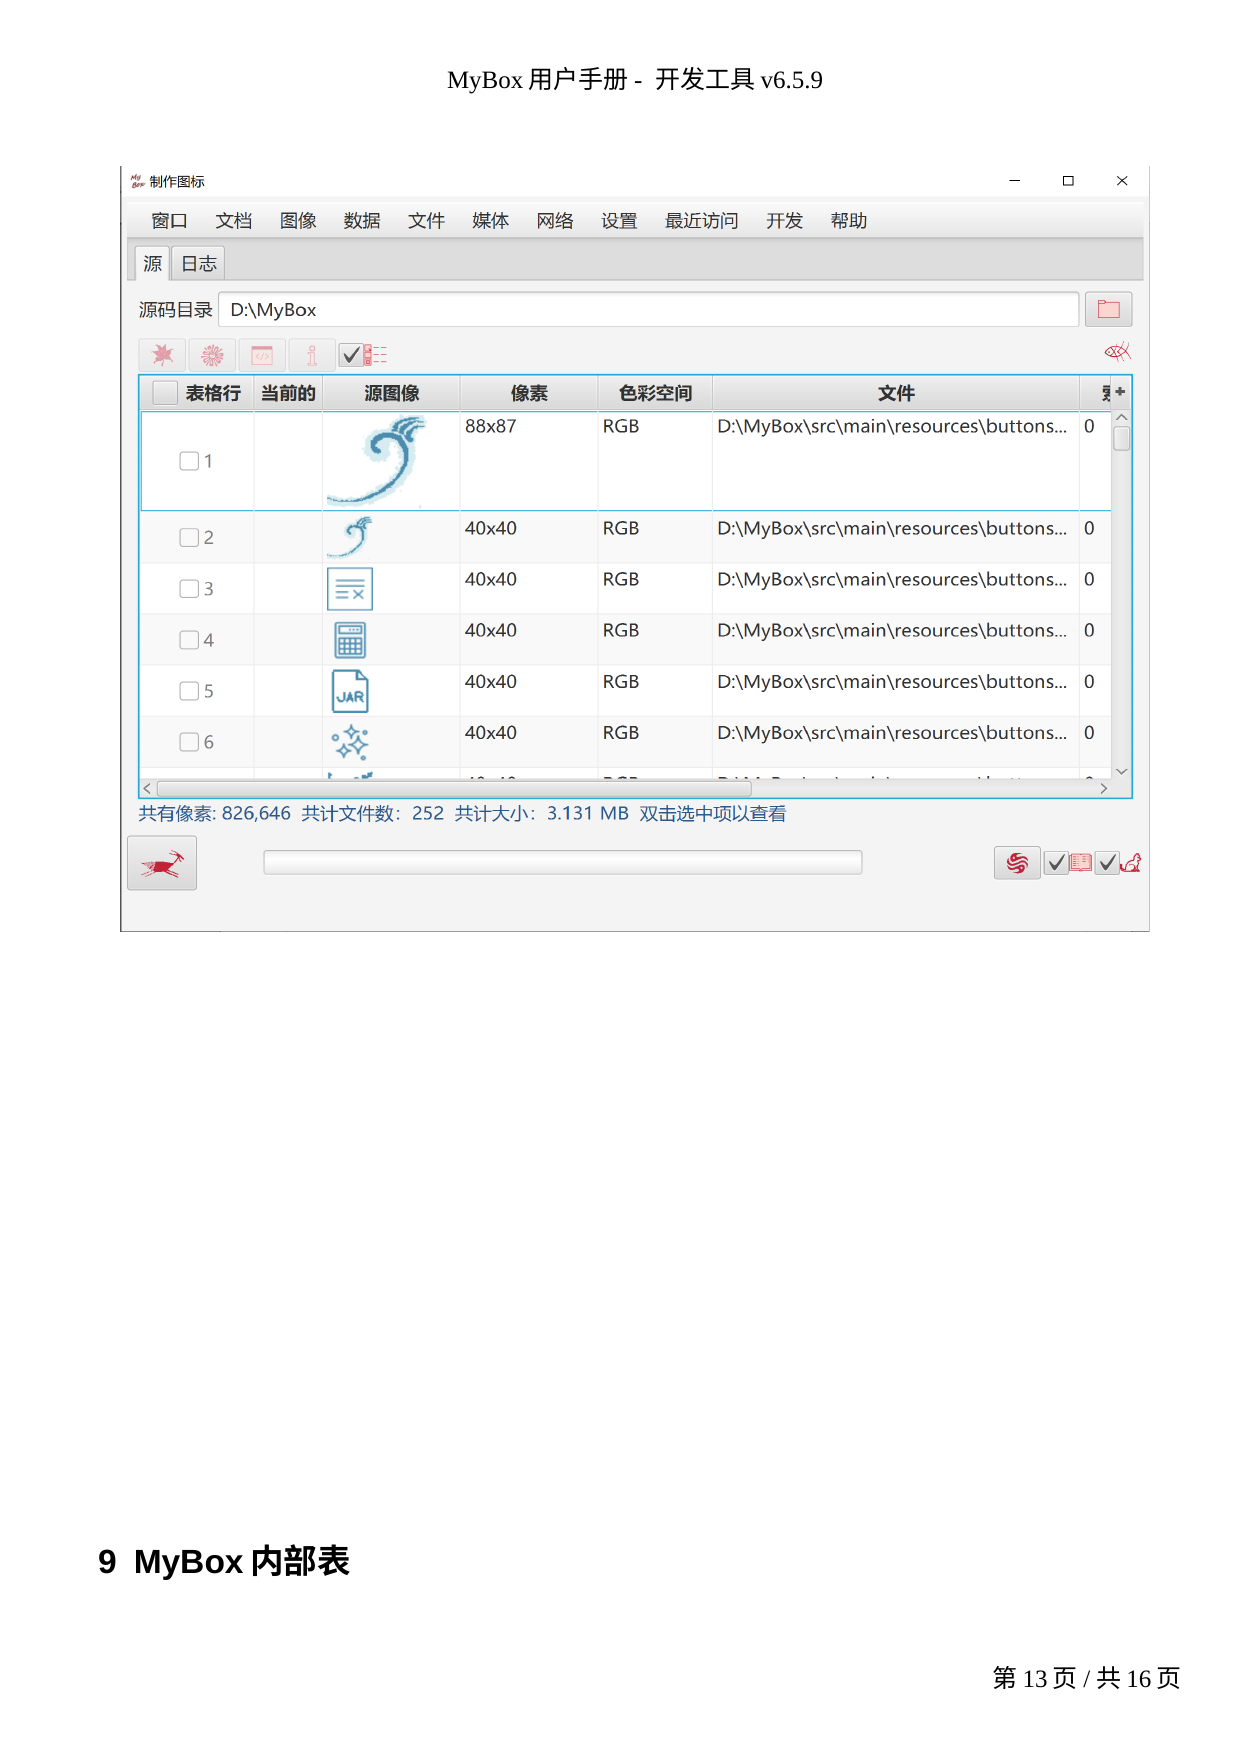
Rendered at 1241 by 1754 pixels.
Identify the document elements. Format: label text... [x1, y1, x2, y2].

subtitle MyBox内部表 [88, 1534, 1181, 1583]
picture [120, 166, 1150, 932]
